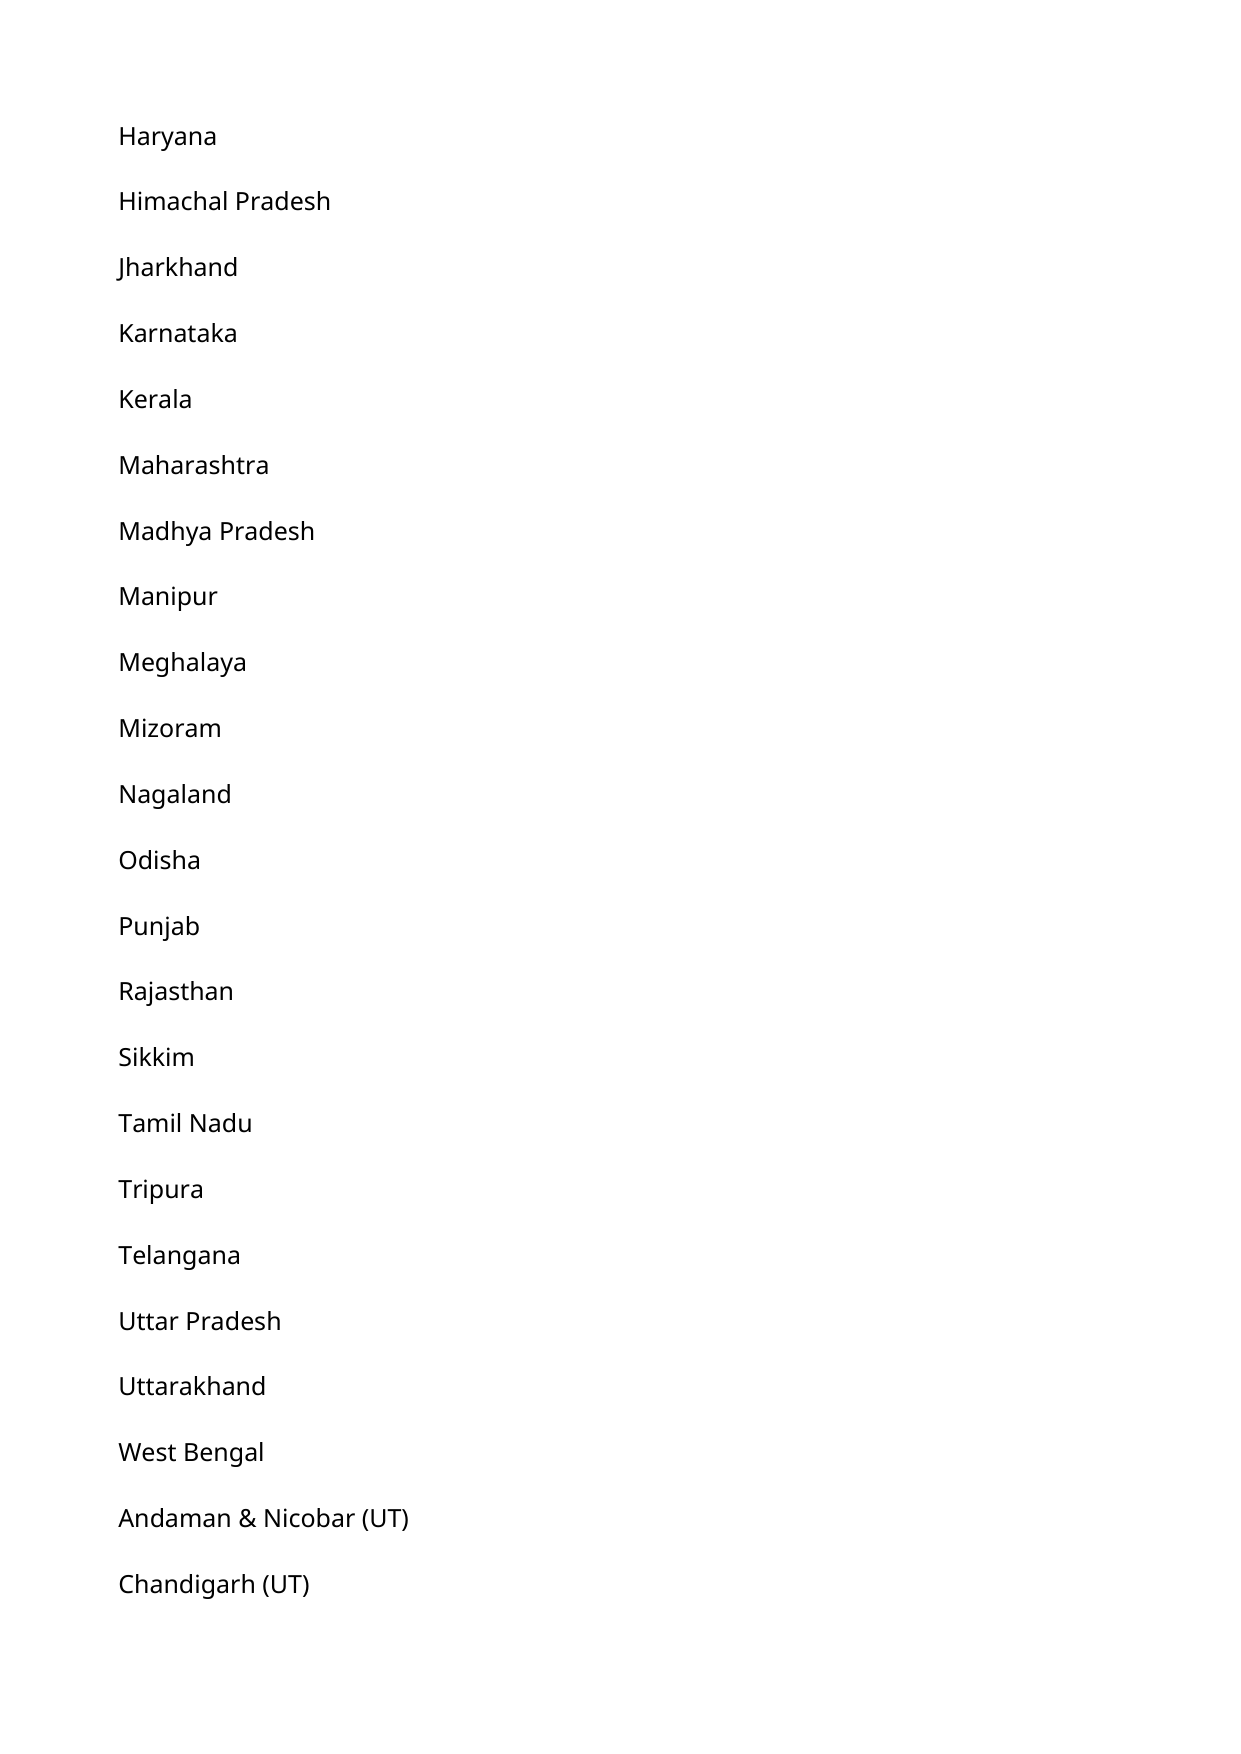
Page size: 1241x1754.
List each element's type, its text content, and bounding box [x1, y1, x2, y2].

text Telangana [118, 1237, 1122, 1271]
text Tamil Nadu [118, 1106, 1122, 1140]
text Haryana [118, 118, 1122, 152]
text Punjab [118, 908, 1122, 942]
text Mizoram [118, 711, 1122, 745]
text Andaman & Nicobar (UT) [118, 1501, 1122, 1535]
text Odisha [118, 842, 1122, 876]
text Uttar Pradesh [118, 1303, 1122, 1337]
text Maharashtra [118, 447, 1122, 481]
text Jharkhand [118, 250, 1122, 284]
text Uttarakhand [118, 1369, 1122, 1403]
text Tripura [118, 1171, 1122, 1206]
text Chandigarh (UT) [118, 1566, 1122, 1601]
text Meghalaya [118, 645, 1122, 679]
text Rajasthan [118, 974, 1122, 1008]
text Karnataka [118, 316, 1122, 350]
text Manipur [118, 579, 1122, 613]
text Nagaland [118, 776, 1122, 811]
text Himachal Pradesh [118, 184, 1122, 218]
text Sikkim [118, 1040, 1122, 1074]
text Madhya Pradesh [118, 513, 1122, 547]
text West Bengal [118, 1435, 1122, 1469]
text Kerala [118, 381, 1122, 416]
